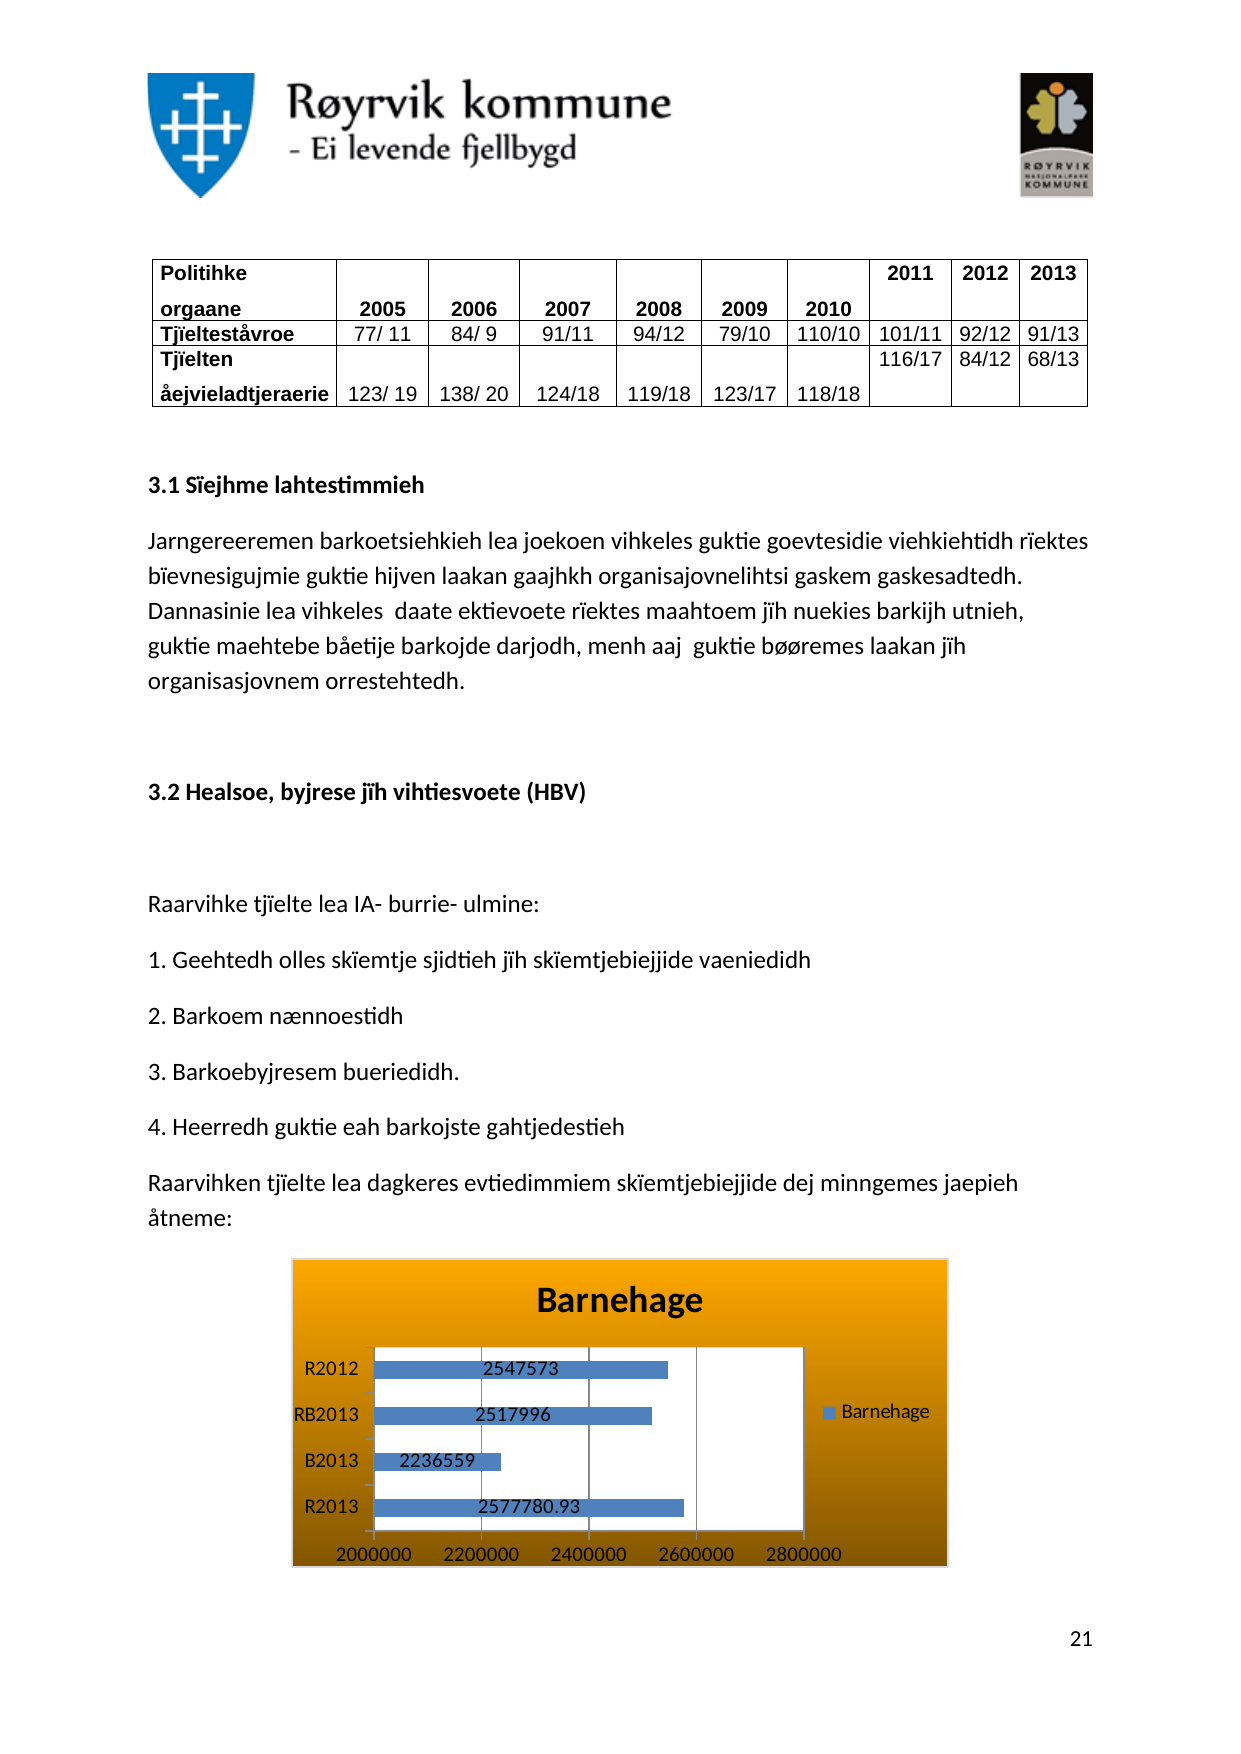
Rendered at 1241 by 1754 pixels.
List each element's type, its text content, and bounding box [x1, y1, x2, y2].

text 3.2 Healsoe, byjrese jïh vihtiesvoete (HBV) [148, 777, 1093, 807]
text 4. Heerredh guktie eah barkojste gahtjedestieh [148, 1112, 1093, 1142]
text Raarvihken tjïelte lea dagkeres evtiedimmiem skïemtjebiejjide dej minngemes jaepieh åtneme: [148, 1167, 1093, 1233]
table_cell 123/17 [702, 346, 787, 406]
table_header 2006 [429, 260, 519, 320]
table_header Politihke orgaane [153, 260, 336, 320]
table_cell 91/13 [1020, 321, 1087, 345]
table_cell 110/10 [788, 321, 869, 345]
table_cell 92/12 [952, 321, 1019, 345]
table_cell Tjïelteståvroe [153, 321, 336, 345]
table_header 2007 [520, 260, 616, 320]
table_cell 91/11 [520, 321, 616, 345]
table_cell 84/12 [952, 346, 1019, 406]
table_header 2012 [952, 260, 1019, 320]
text 3.1 Sïejhme lahtestimmieh [148, 469, 1093, 499]
table_header 2008 [617, 260, 701, 320]
table_cell 119/18 [617, 346, 701, 406]
table_cell 94/12 [617, 321, 701, 345]
table_cell 124/18 [520, 346, 616, 406]
table_cell 116/17 [870, 346, 951, 406]
table_cell Tjïelten åejvieladtjeraerie [153, 346, 336, 406]
table_header 2013 [1020, 260, 1087, 320]
text Raarvihke tjïelte lea IA- burrie- ulmine: [148, 888, 1093, 919]
table_cell 68/13 [1020, 346, 1087, 406]
table_cell 123/ 19 [337, 346, 428, 406]
table_cell 138/ 20 [429, 346, 519, 406]
picture [147, 73, 1093, 198]
table_cell 77/ 11 [337, 321, 428, 345]
text 1. Geehtedh olles skïemtje sjidtieh jïh skïemtjebiejjide vaeniedidh [148, 944, 1093, 974]
table_header 2010 [788, 260, 869, 320]
text Jarngereeremen barkoetsiehkieh lea joekoen vihkeles guktie goevtesidie viehkiehtidh rïektes bïevnesigujmie guktie hijven laakan gaajhkh organisajovnelihtsi gaskem gaskesadtedh. Dannasinie lea vihkeles daate ektievoete rïektes maahtoem jïh nuekies barkijh utnieh, guktie maehtebe båetije barkojde darjodh, menh aaj guktie bøøremes laakan jïh organisasjovnem orrestehtedh. [148, 525, 1093, 695]
table_header 2011 [870, 260, 951, 320]
table_header 2009 [702, 260, 787, 320]
table_header 2005 [337, 260, 428, 320]
text 3. Barkoebyjresem bueriedidh. [148, 1056, 1093, 1086]
table_cell 101/11 [870, 321, 951, 345]
table_cell 79/10 [702, 321, 787, 345]
table_cell 118/18 [788, 346, 869, 406]
text 2. Barkoem nænnoestidh [148, 1000, 1093, 1030]
table_cell 84/ 9 [429, 321, 519, 345]
